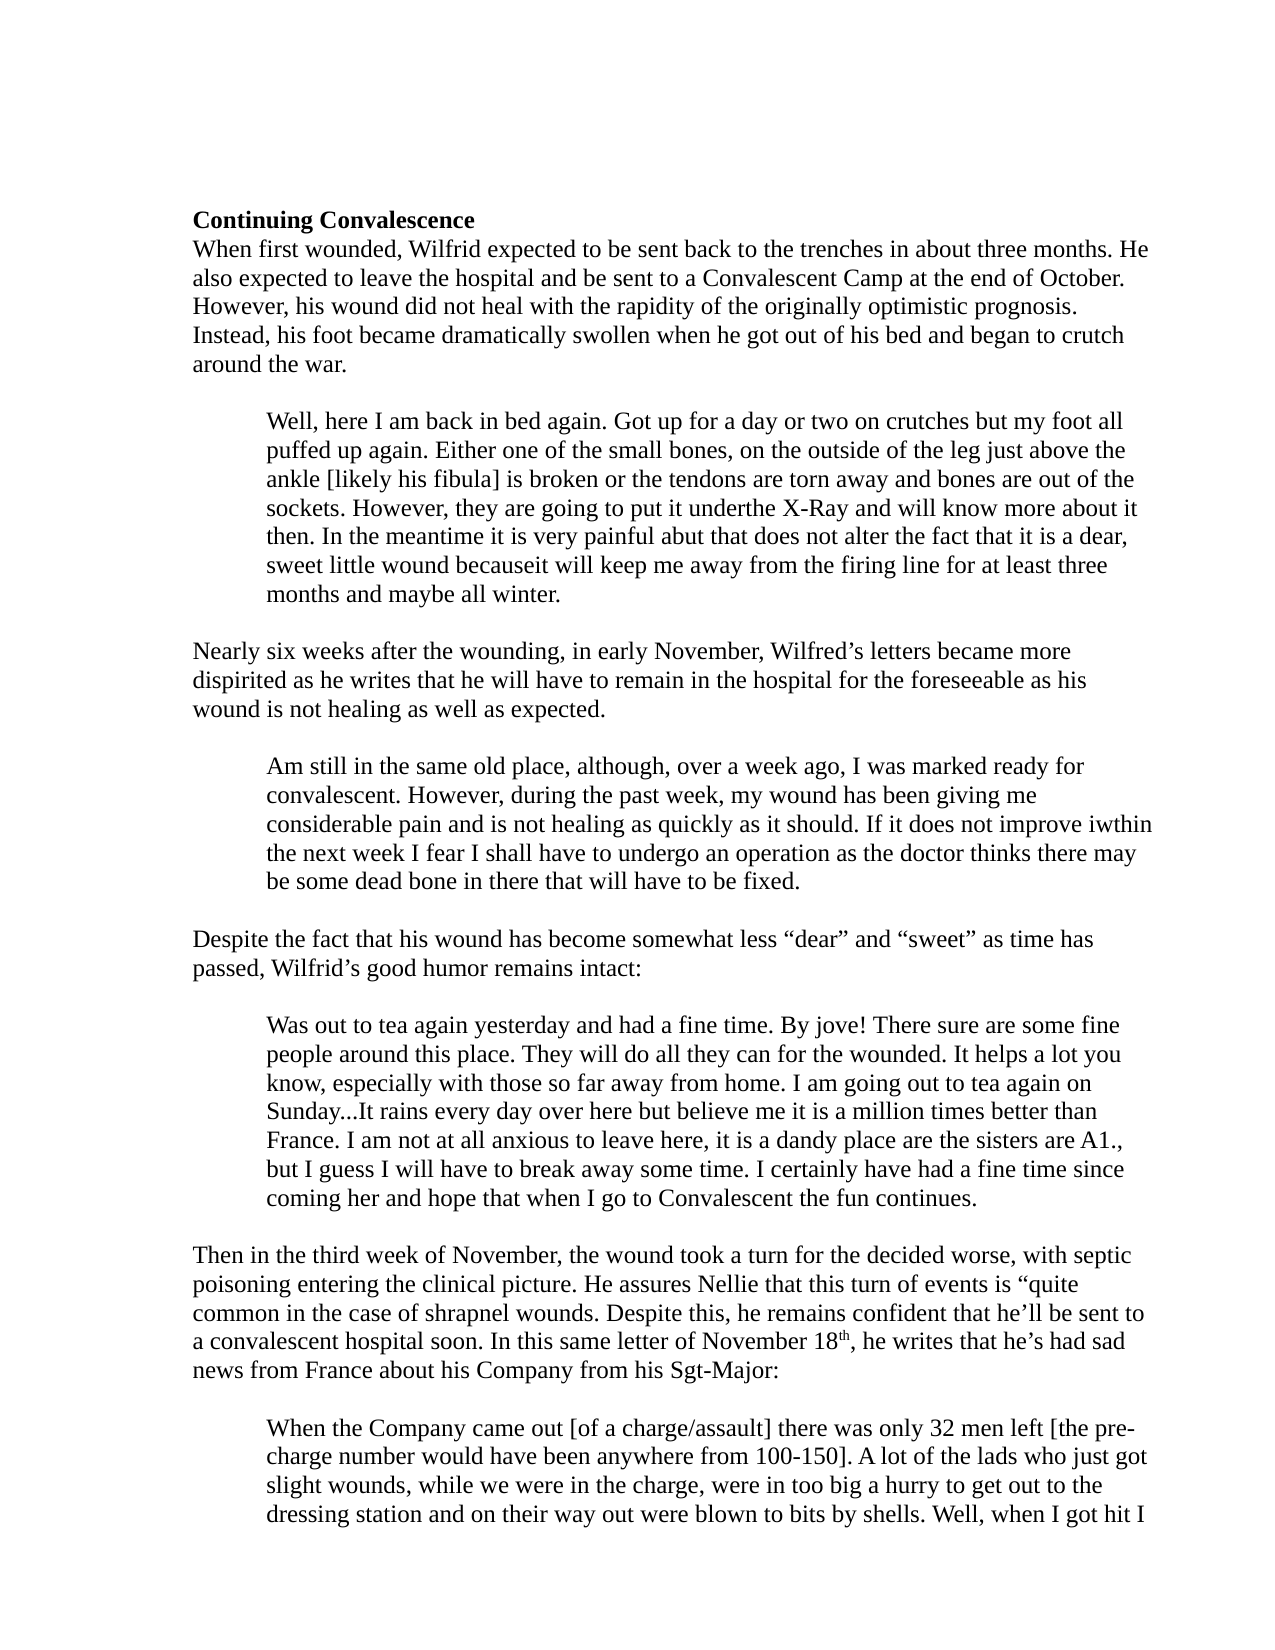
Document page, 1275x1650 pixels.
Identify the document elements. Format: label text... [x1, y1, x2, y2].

text Nearly six weeks after the wounding, in early November, Wilfred’s letters became more dispirited as he writes that he will have to remain in the hospital for the foreseeable as his wound is not healing as well as expected. [192, 608, 1158, 723]
text When first wounded, Wilfrid expected to be sent back to the trenches in about three months. He also expected to leave the hospital and be sent to a Convalescent Camp at the end of October. However, his wound did not heal with the rapidity of the originally optimistic prognosis. Instead, his foot became dramatically swollen when he got out of his bed and began to crutch around the war. [192, 234, 1158, 378]
text Am still in the same old place, although, over a week ago, I was marked ready for convalescent. However, during the past week, my wound has been giving me considerable pain and is not healing as quickly as it should. If it does not improve iwthin the next week I fear I shall have to undergo an operation as the doctor thinks there may be some dead bone in there that will have to be fixed. [266, 751, 1158, 895]
text Was out to tea again yesterday and had a fine time. By jove! There sure are some fine people around this place. They will do all they can for the wounded. It helps a lot you know, especially with those so far away from home. I am going out to tea again on Sunday...It rains every day over here but believe me it is a million times better than France. I am not at all anxious to leave here, it is a dandy place are the sisters are A1., but I guess I will have to break away some time. I certainly have had a fine time since coming her and hope that when I go to Convalescent the fun continues. [266, 1010, 1158, 1211]
text When the Company came out [of a charge/assault] there was only 32 men left [the pre-charge number would have been anywhere from 100-150]. A lot of the lads who just got slight wounds, while we were in the charge, were in too big a hurry to get out to the dressing station and on their way out were blown to bits by shells. Well, when I got hit I [266, 1413, 1158, 1528]
text Despite the fact that his wound has become somewhat less “dear” and “sweet” as time has passed, Wilfrid’s good humor remains intact: [192, 924, 1158, 981]
text Then in the third week of November, the wound took a turn for the decided worse, with septic poisoning entering the clinical picture. He assures Nellie that this turn of events is “quite common in the case of shrapnel wounds. Despite this, he remains confident that he’ll be sent to a convalescent hospital soon. In this same letter of November 18th, he writes that he’s had sad news from France about his Company from his Sgt-Major: [192, 1240, 1158, 1384]
text Continuing Convalescence [192, 205, 1158, 234]
text Well, here I am back in bed again. Got up for a day or two on crutches but my foot all puffed up again. Either one of the small bones, on the outside of the leg just above the ankle [likely his fibula] is broken or the tendons are torn away and bones are out of the sockets. However, they are going to put it underthe X-Ray and will know more about it then. In the meantime it is very painful abut that does not alter the fact that it is a dear, sweet little wound becauseit will keep me away from the firing line for at least three months and maybe all winter. [266, 406, 1158, 608]
